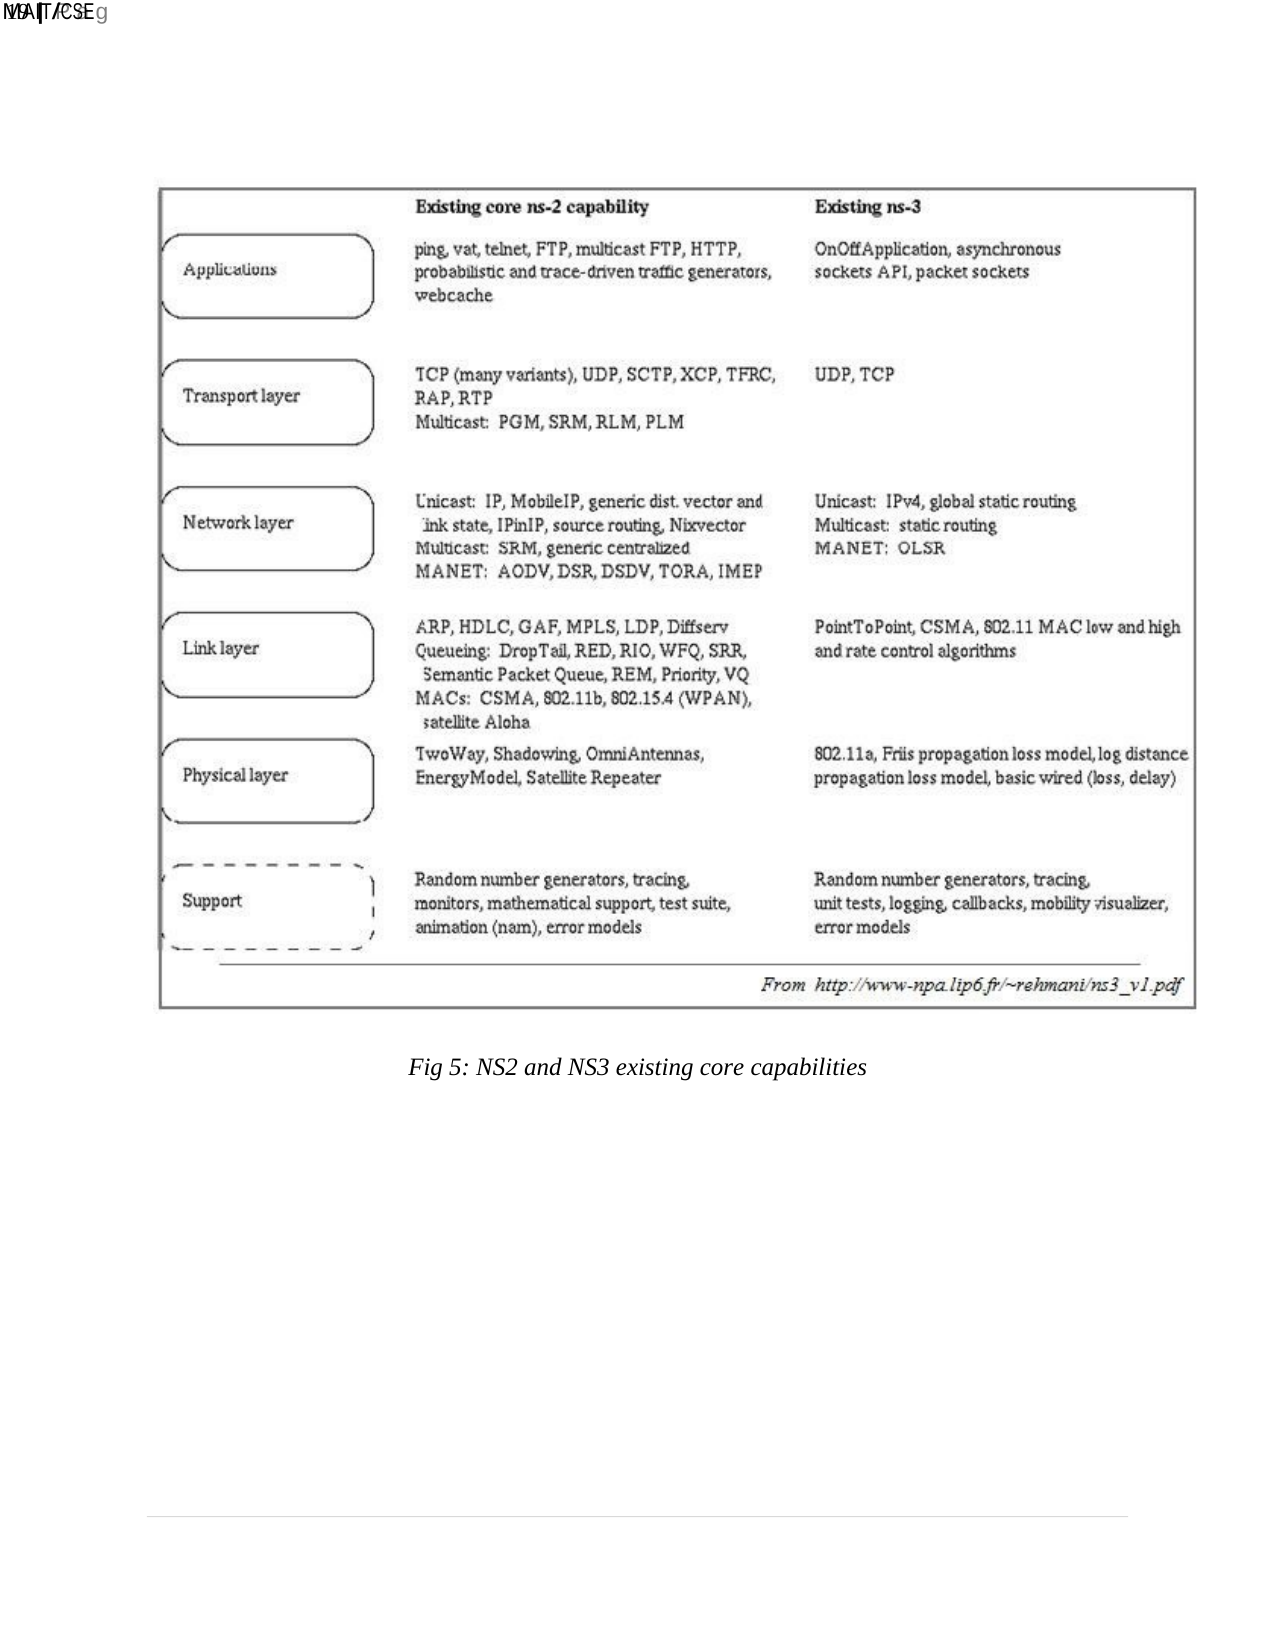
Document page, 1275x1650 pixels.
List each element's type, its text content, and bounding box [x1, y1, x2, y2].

picture [153, 177, 1197, 1014]
text Fig 5: NS2 and NS3 existing core capabilities [348, 1052, 927, 1081]
